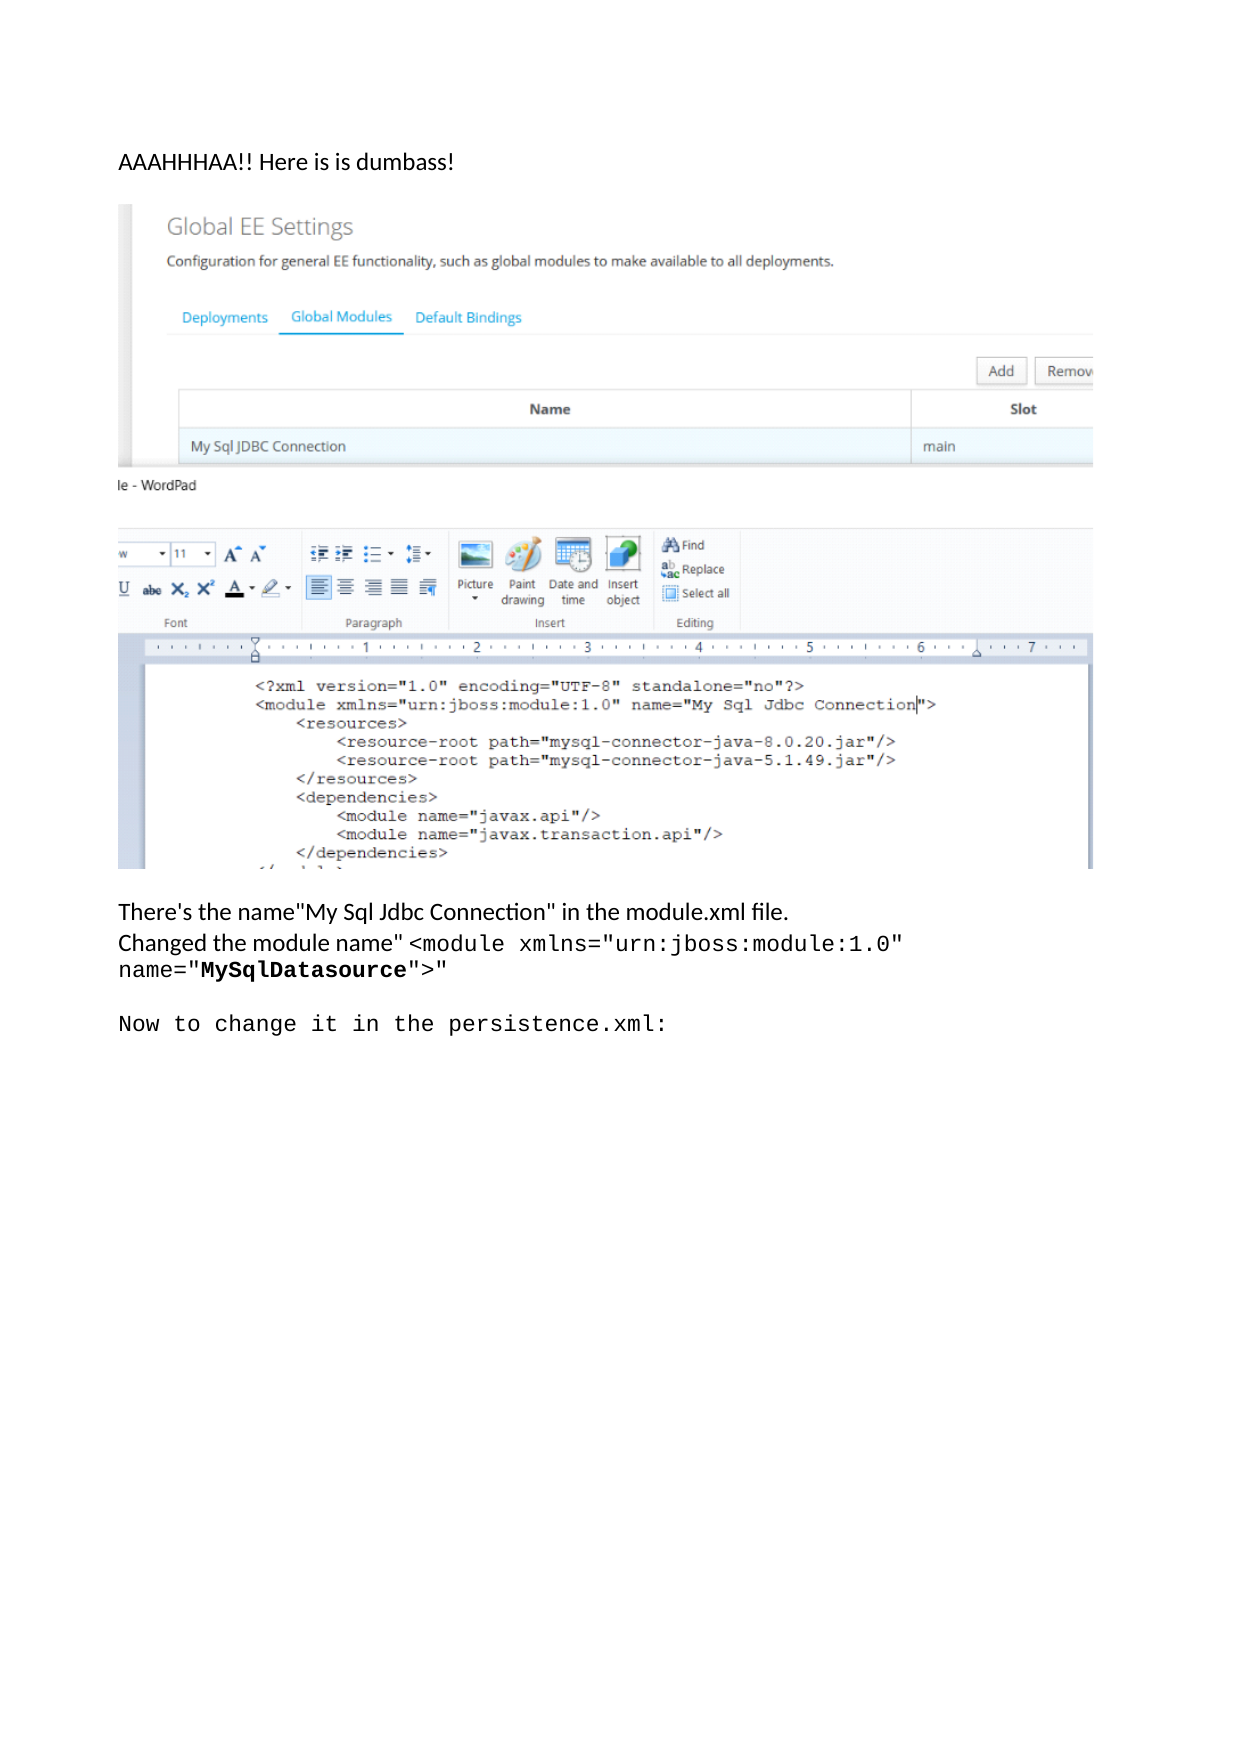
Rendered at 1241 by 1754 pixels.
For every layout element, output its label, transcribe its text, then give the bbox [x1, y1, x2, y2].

text Changed the module name" <module xmlns="urn:jboss:module:1.0" name="MySqlDatasource">" [118, 927, 1122, 984]
text There's the name"My Sql Jdbc Connection" in the module.xml file. [118, 896, 1122, 927]
text Now to change it in the persistence.xml: [118, 1012, 1122, 1038]
text AAAHHHAA!! Here is is dumbass! [118, 146, 1122, 177]
